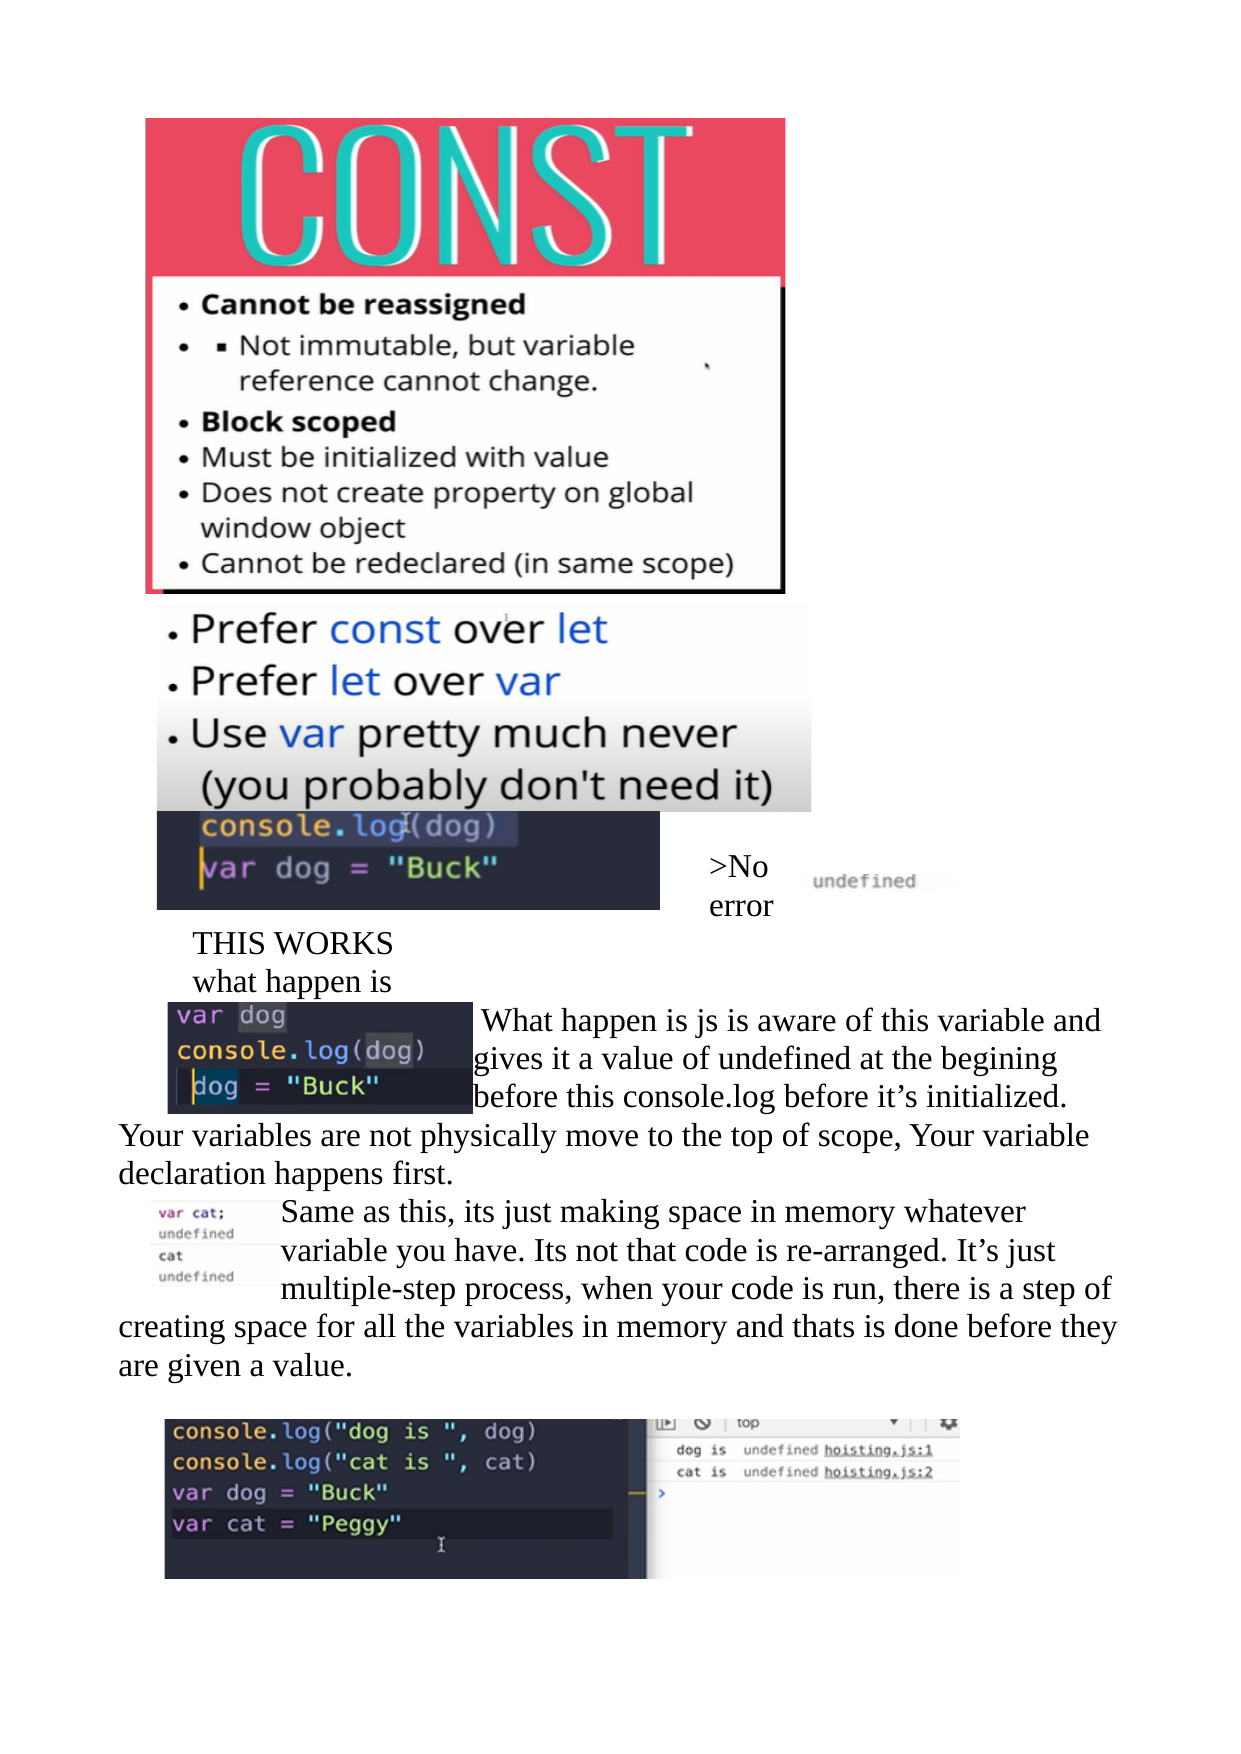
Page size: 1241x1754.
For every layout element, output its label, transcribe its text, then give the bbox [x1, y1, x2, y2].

text >No error [118, 846, 1122, 923]
picture [167, 1002, 473, 1114]
text Your variables are not physically move to the top of scope, Your variable declaration happens first. [118, 1115, 1122, 1191]
text what happen is [118, 961, 1122, 1000]
text Same as this, its just making space in memory whatever variable you have. Its not that code is re-arranged. It’s just multiple-step process, when your code is run, there is a step of creating space for all the variables in memory and thats is done before they are given a value. [118, 1191, 1122, 1383]
picture [164, 1419, 961, 1579]
picture [801, 874, 958, 892]
text What happen is js is aware of this variable and gives it a value of undefined at the begining before this console.log before it’s initialized. [118, 1000, 1122, 1115]
text THIS WORKS [118, 923, 1122, 961]
picture [150, 1200, 281, 1286]
picture [145, 118, 786, 594]
picture [156, 603, 812, 910]
